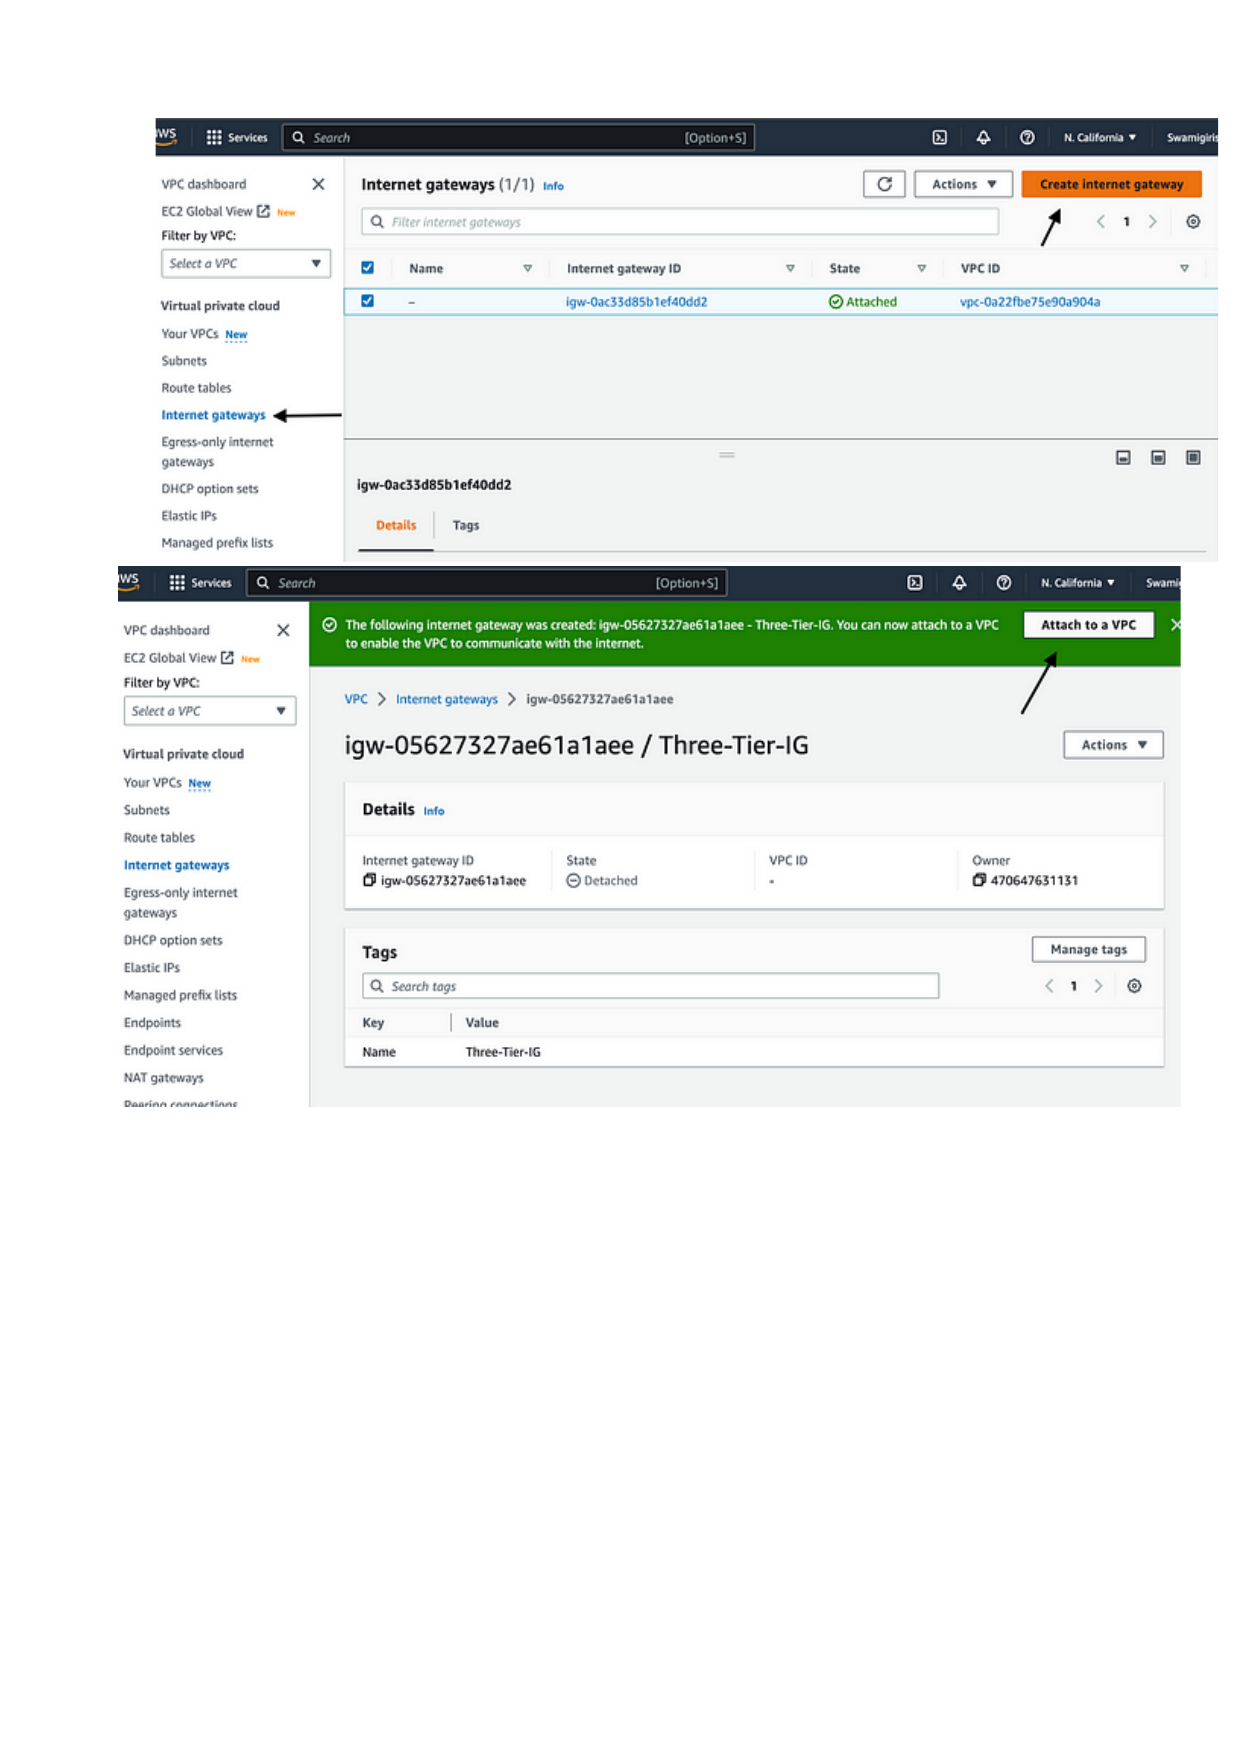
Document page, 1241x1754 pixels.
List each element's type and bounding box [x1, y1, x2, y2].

picture [155, 118, 1219, 562]
picture [118, 566, 1181, 1107]
